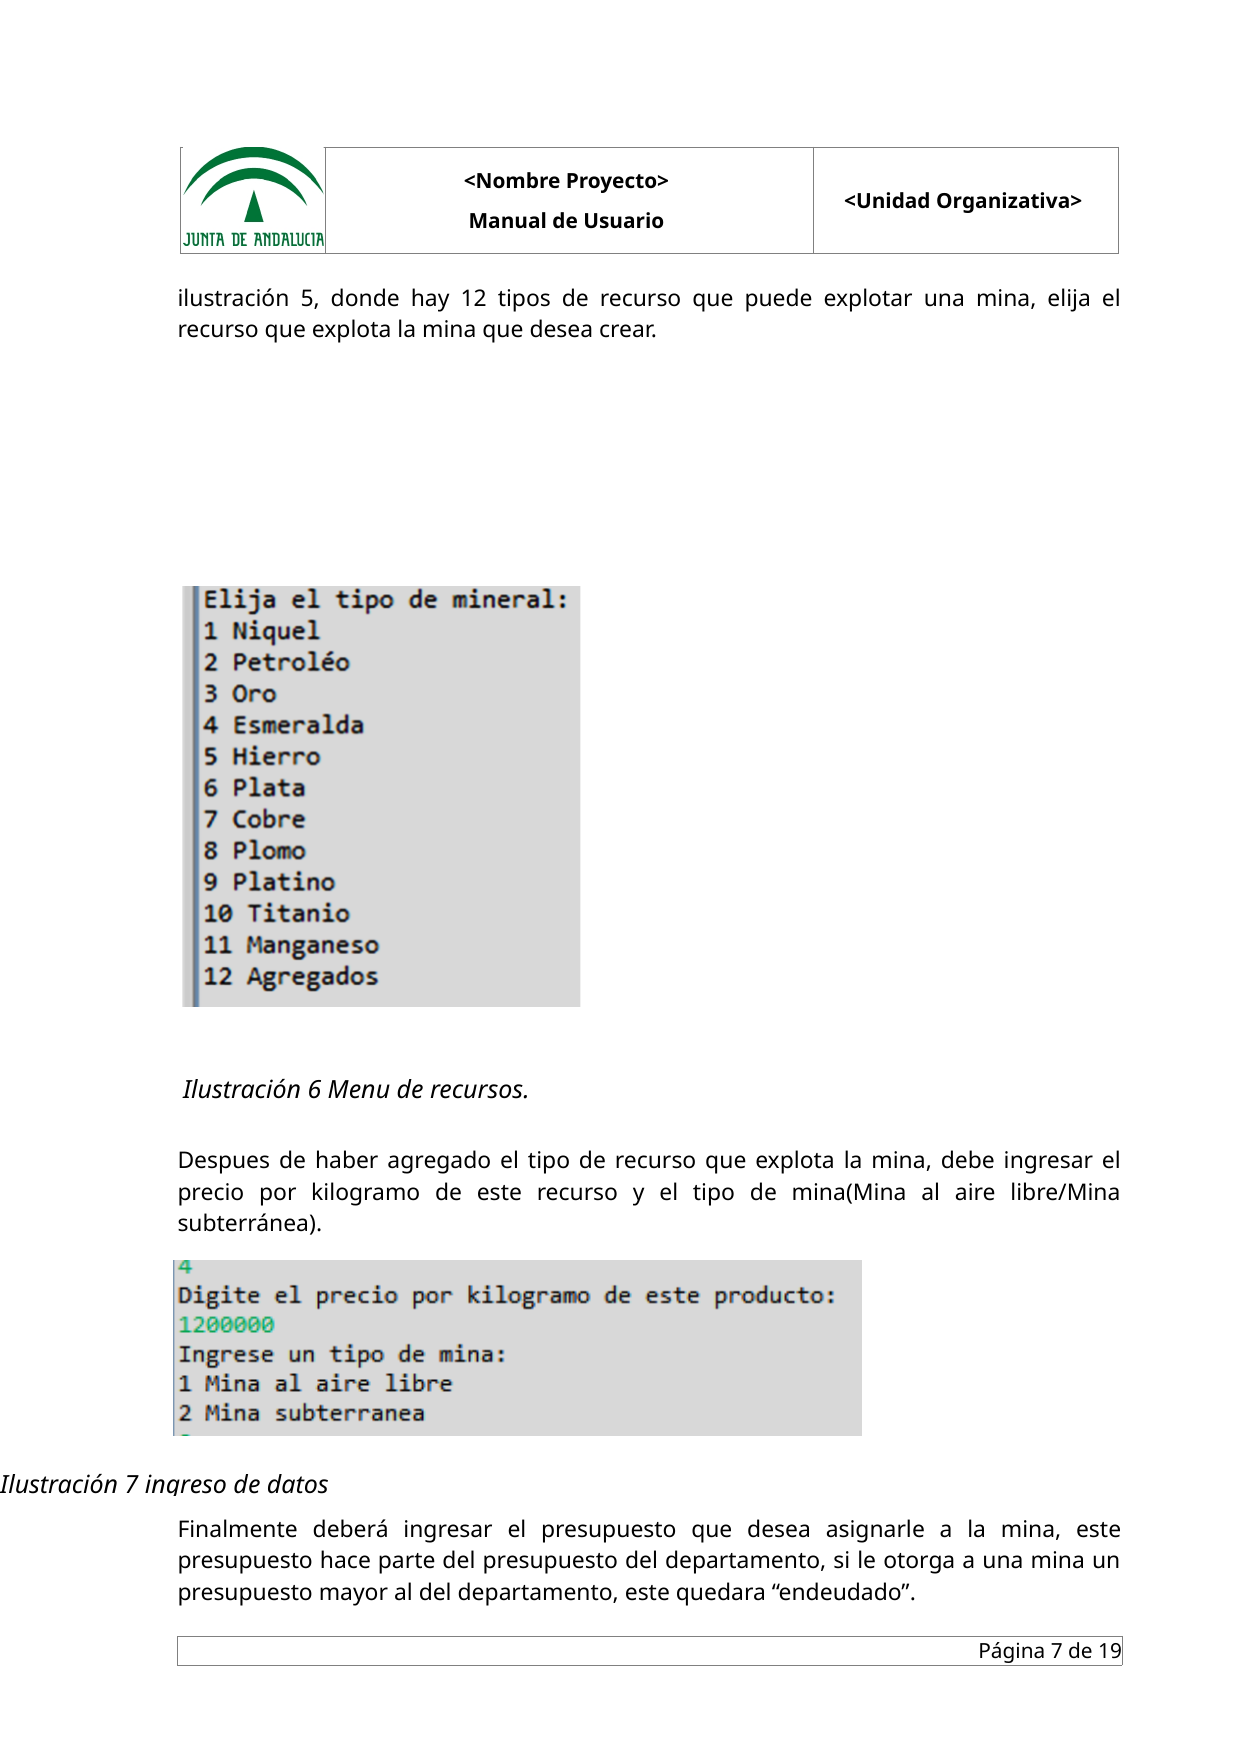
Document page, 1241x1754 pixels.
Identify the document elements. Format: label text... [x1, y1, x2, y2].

text Despues de haber agregado el tipo de recurso que explota la mina, debe ingresar el precio por kilogramo de este recurso y el tipo de mina(Mina al aire libre/Mina subterránea). [177, 1144, 1122, 1238]
text ilustración 5, donde hay 12 tipos de recurso que puede explotar una mina, elija el recurso que explota la mina que desea crear. [177, 282, 1122, 344]
text Ilustración 7 ingreso de datos [0, 1467, 397, 1495]
text Ilustración 6 Menu de recursos. [183, 1072, 581, 1106]
text Finalmente deberá ingresar el presupuesto que desea asignarle a la mina, este presupuesto hace parte del presupuesto del departamento, si le otorga a una mina un presupuesto mayor al del departamento, este quedara “endeudado”. [177, 1513, 1122, 1607]
